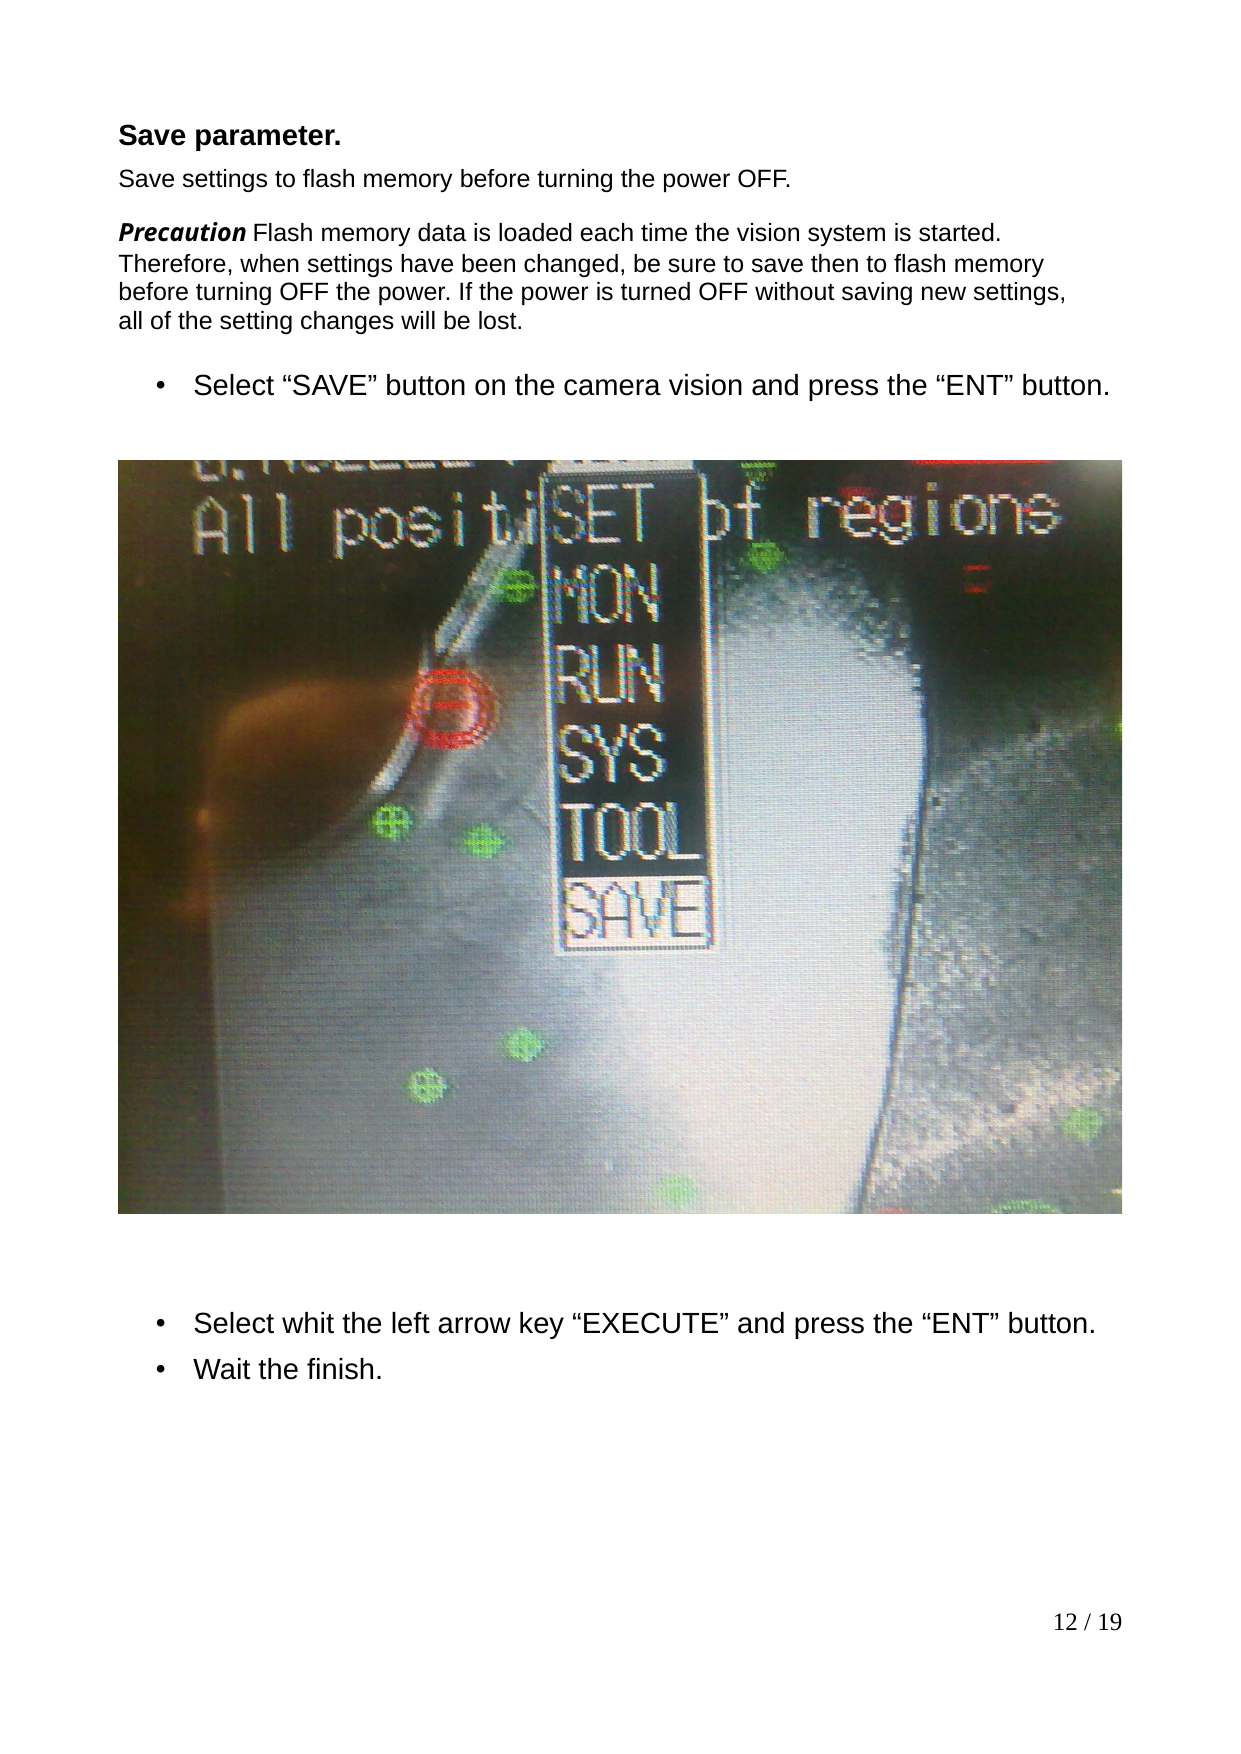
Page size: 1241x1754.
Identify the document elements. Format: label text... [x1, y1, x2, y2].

list Wait the finish. [156, 1352, 1122, 1386]
picture [118, 460, 1123, 1214]
text Save settings to flash memory before turning the power OFF. [118, 164, 1122, 193]
subtitle Save parameter. [118, 118, 1122, 152]
text all of the setting changes will be lost. [118, 306, 1122, 335]
text Precaution Flash memory data is loaded each time the vision system is started. Therefore, when settings have been changed, be sure to save then to flash memory before turning OFF the power. If the power is turned OFF without saving new settings, [118, 214, 1122, 306]
list Select “SAVE” button on the camera vision and press the “ENT” button. [156, 368, 1122, 402]
list Select whit the left arrow key “EXECUTE” and press the “ENT” button. [156, 1306, 1122, 1339]
